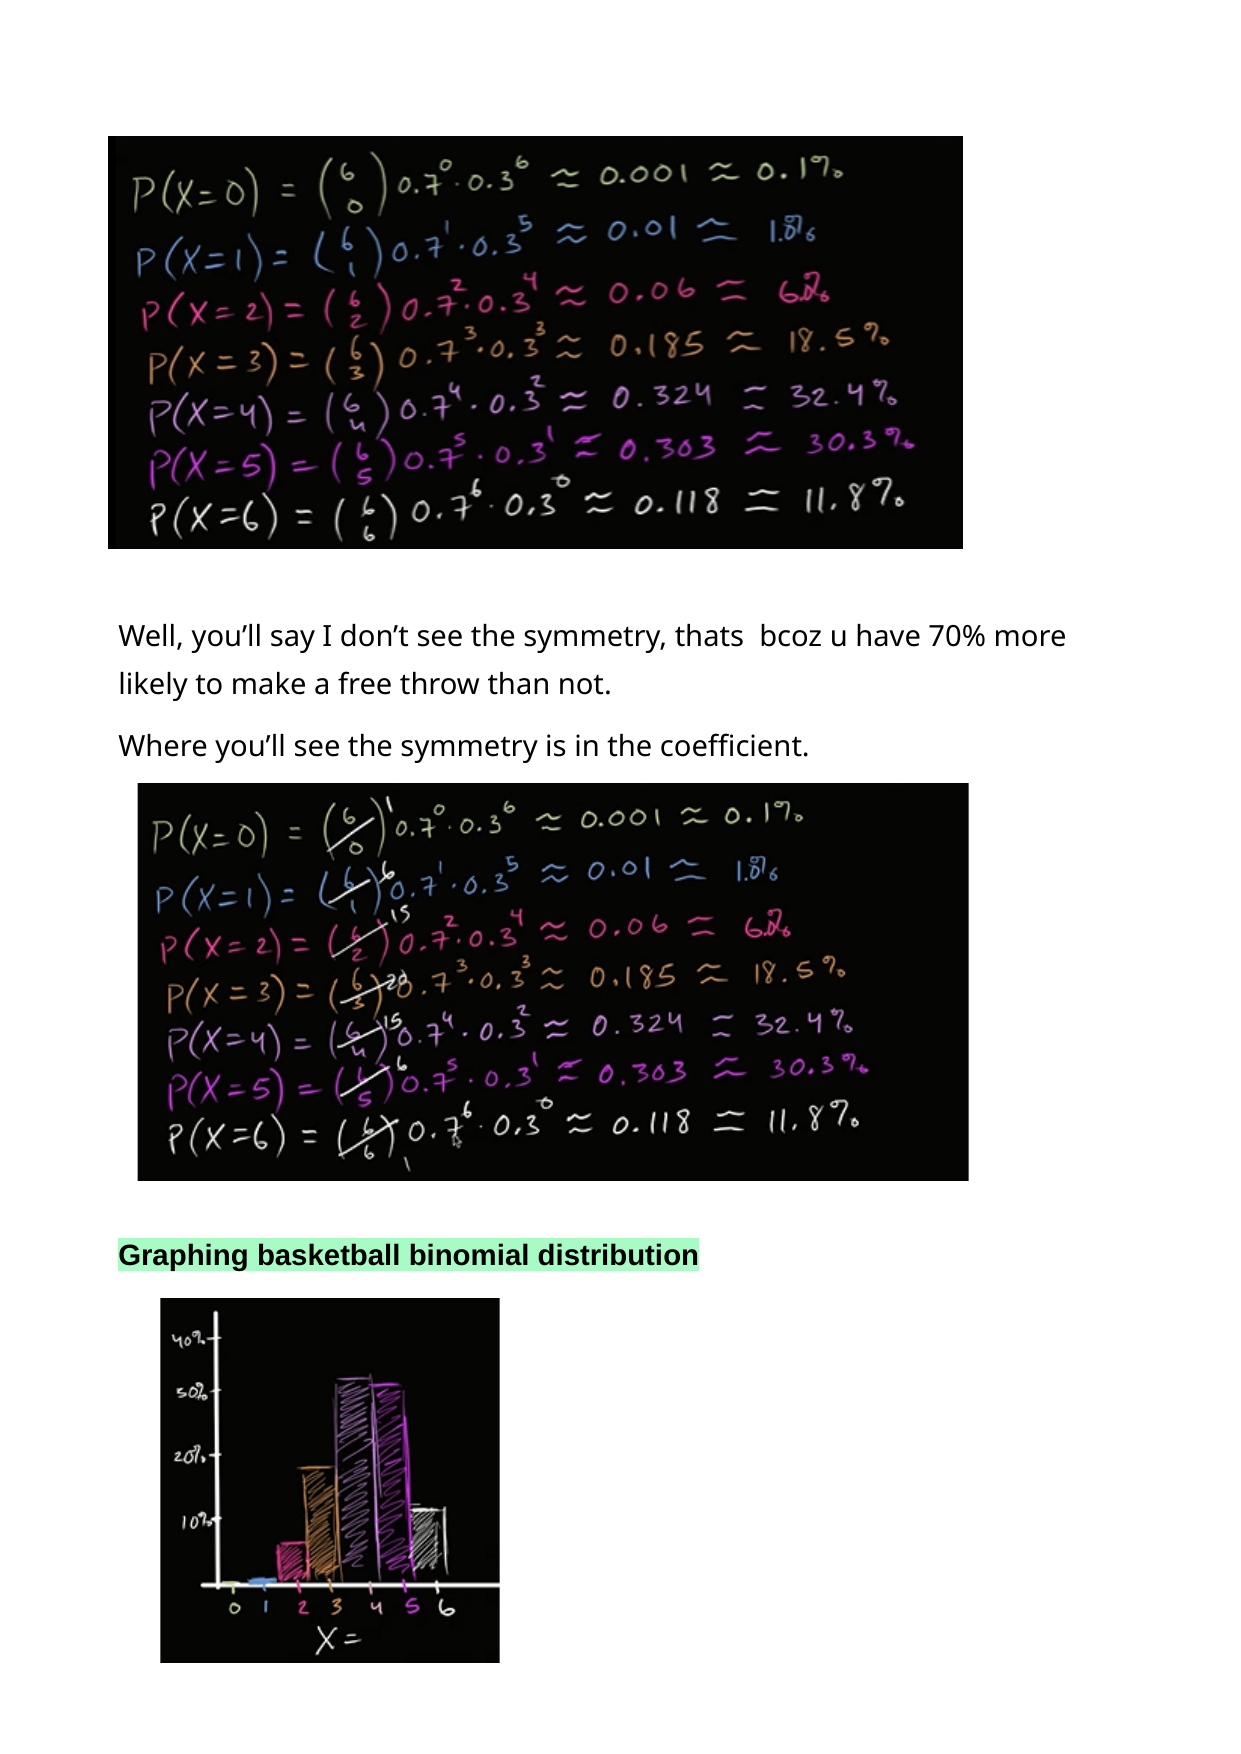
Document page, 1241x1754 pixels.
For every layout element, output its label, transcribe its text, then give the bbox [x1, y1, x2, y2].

picture [108, 136, 963, 549]
picture [160, 1298, 500, 1663]
picture [137, 783, 969, 1181]
subtitle Graphing basketball binomial distribution [118, 1237, 1122, 1271]
text Where you’ll see the symmetry is in the coefficient. [118, 725, 1122, 765]
text Well, you’ll say I don’t see the symmetry, thats bcoz u have 70% more likely to make a free throw than not. [118, 616, 1122, 703]
